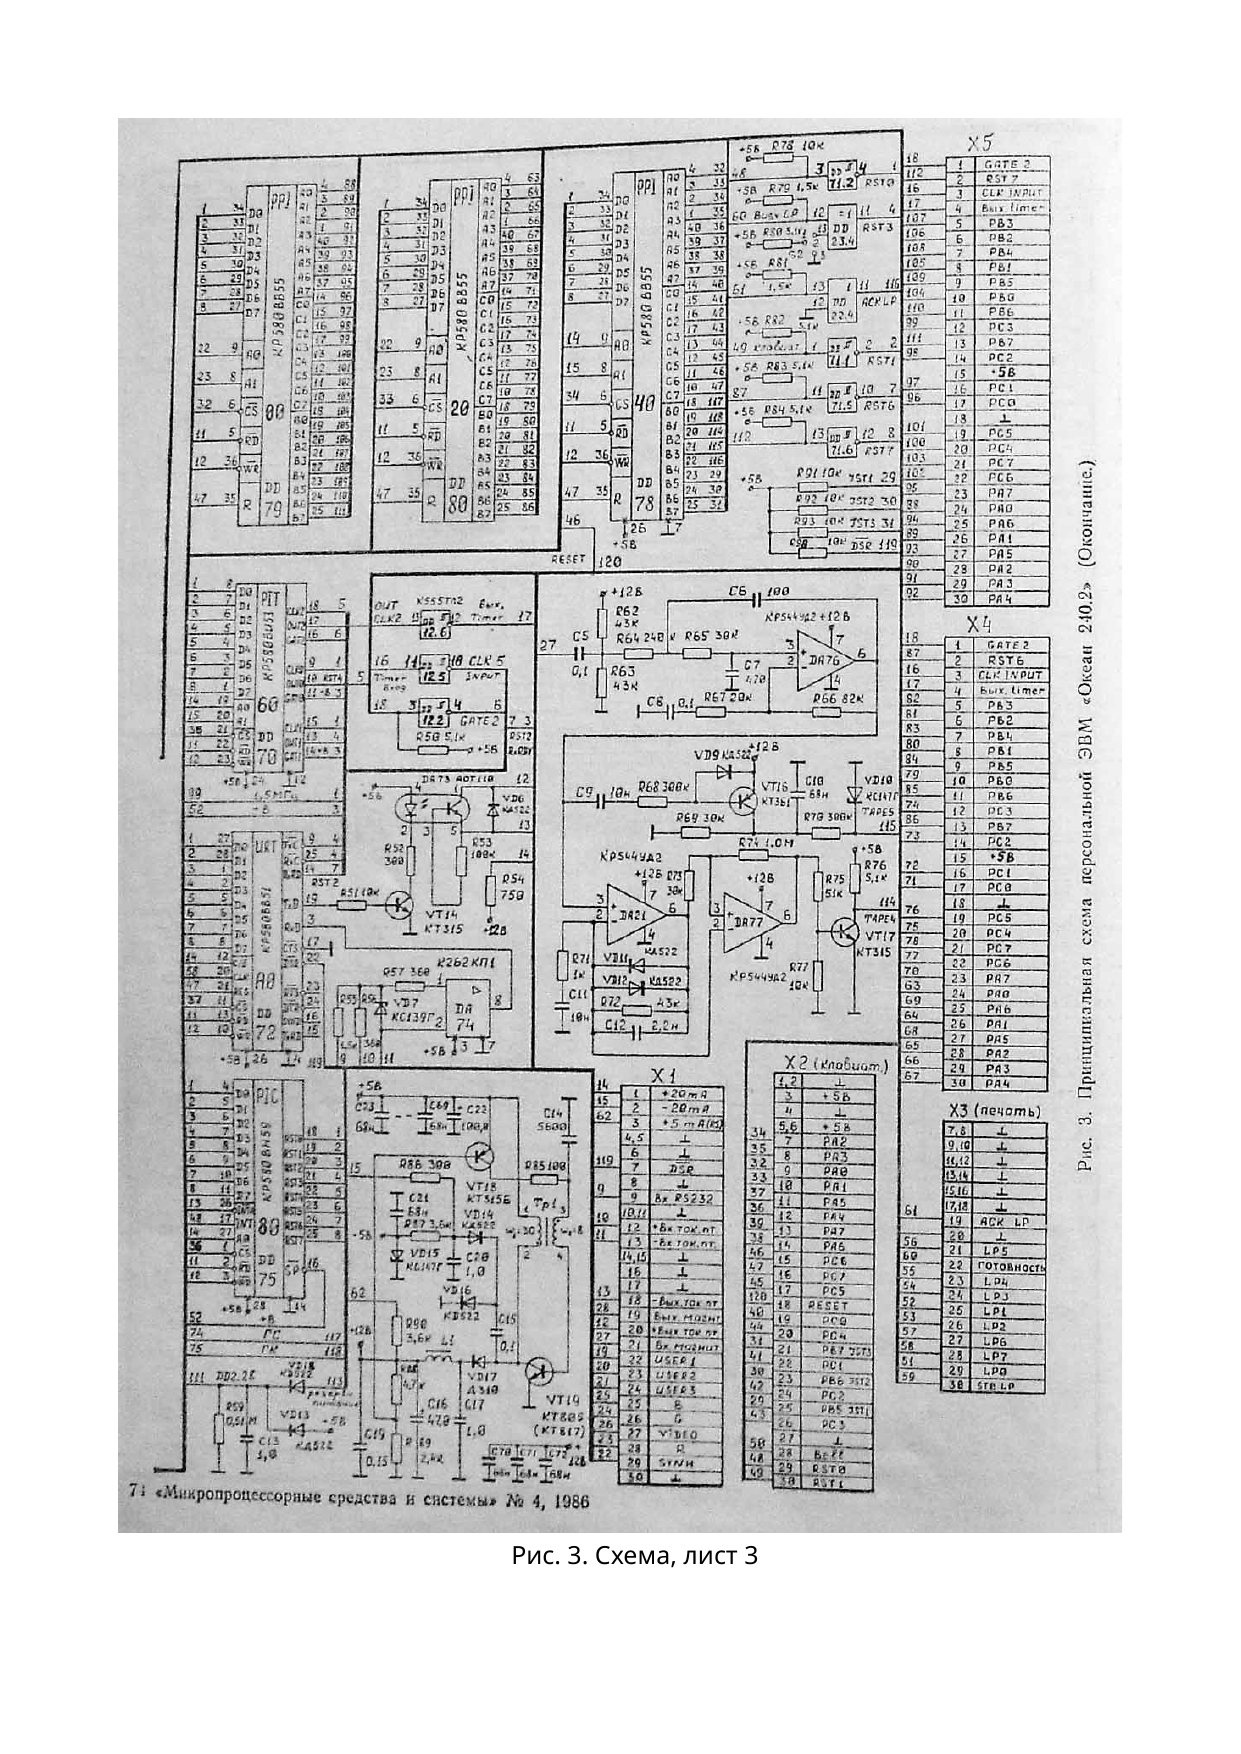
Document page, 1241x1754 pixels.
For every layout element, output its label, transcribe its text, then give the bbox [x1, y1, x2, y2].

picture [118, 118, 1123, 1533]
text Рис. 3. Схема, лист 3 [118, 1533, 1122, 1572]
